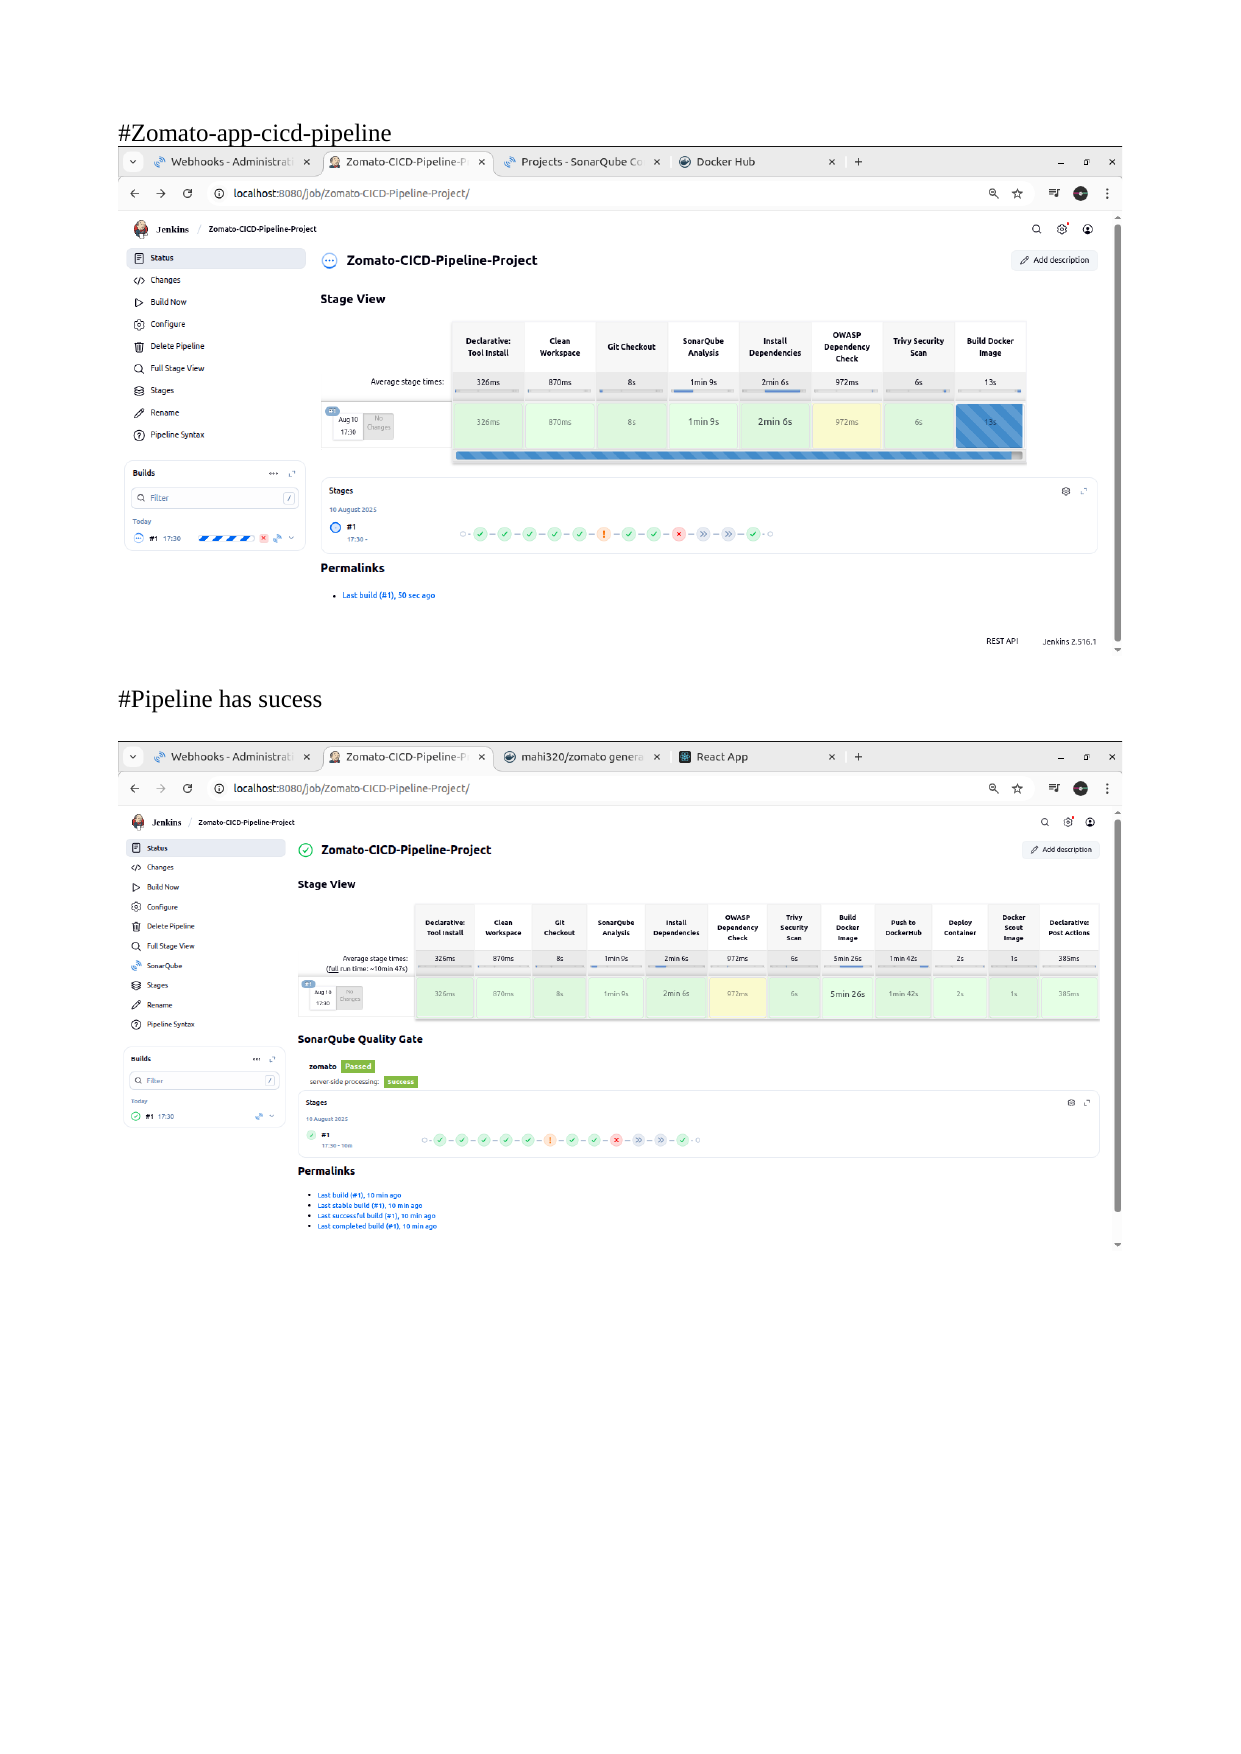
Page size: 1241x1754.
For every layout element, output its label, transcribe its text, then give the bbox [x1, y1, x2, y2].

text #Pipeline has sucess [118, 684, 1122, 713]
picture [118, 741, 1123, 1251]
text #Zomato-app-cicd-pipeline [118, 118, 1122, 146]
picture [118, 146, 1123, 656]
